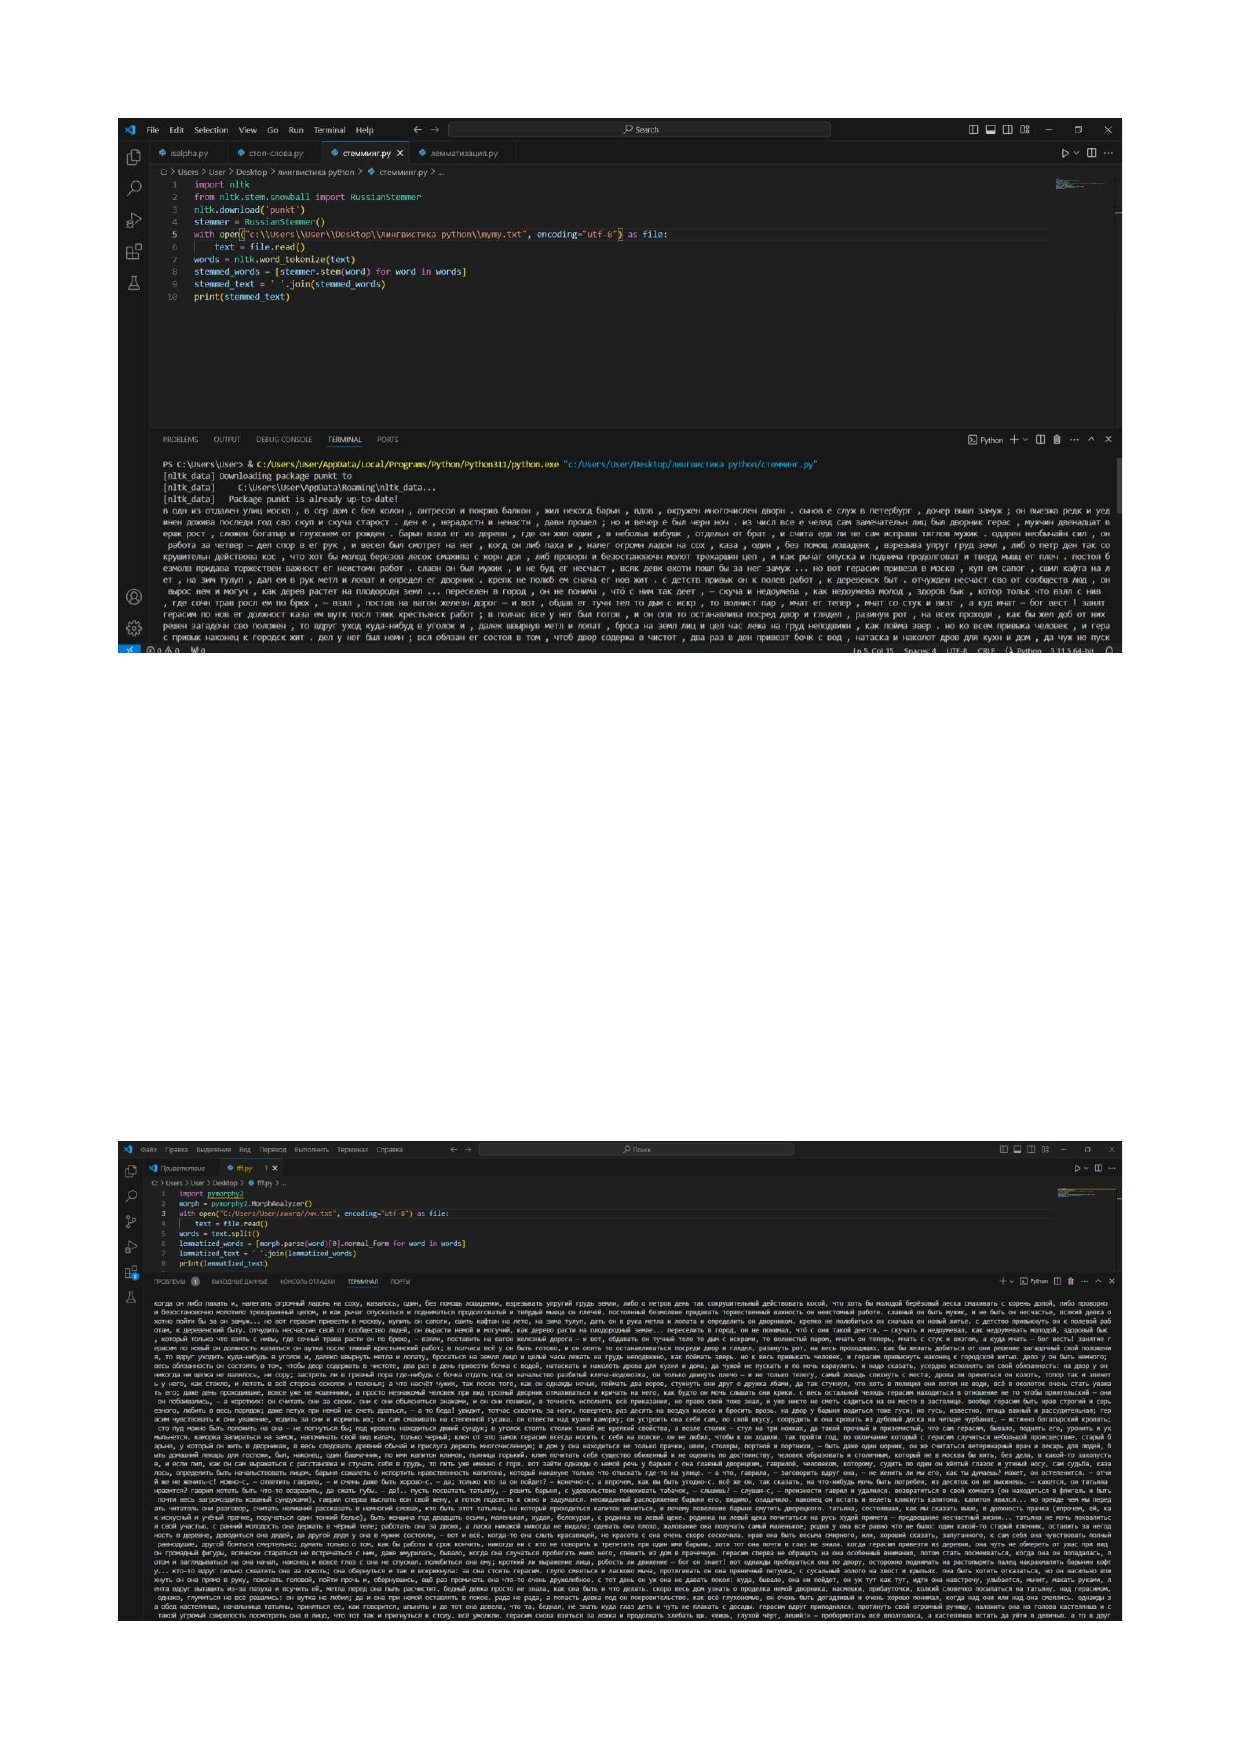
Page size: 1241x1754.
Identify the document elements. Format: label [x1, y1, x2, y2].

picture [118, 1141, 1123, 1621]
picture [118, 118, 1123, 653]
